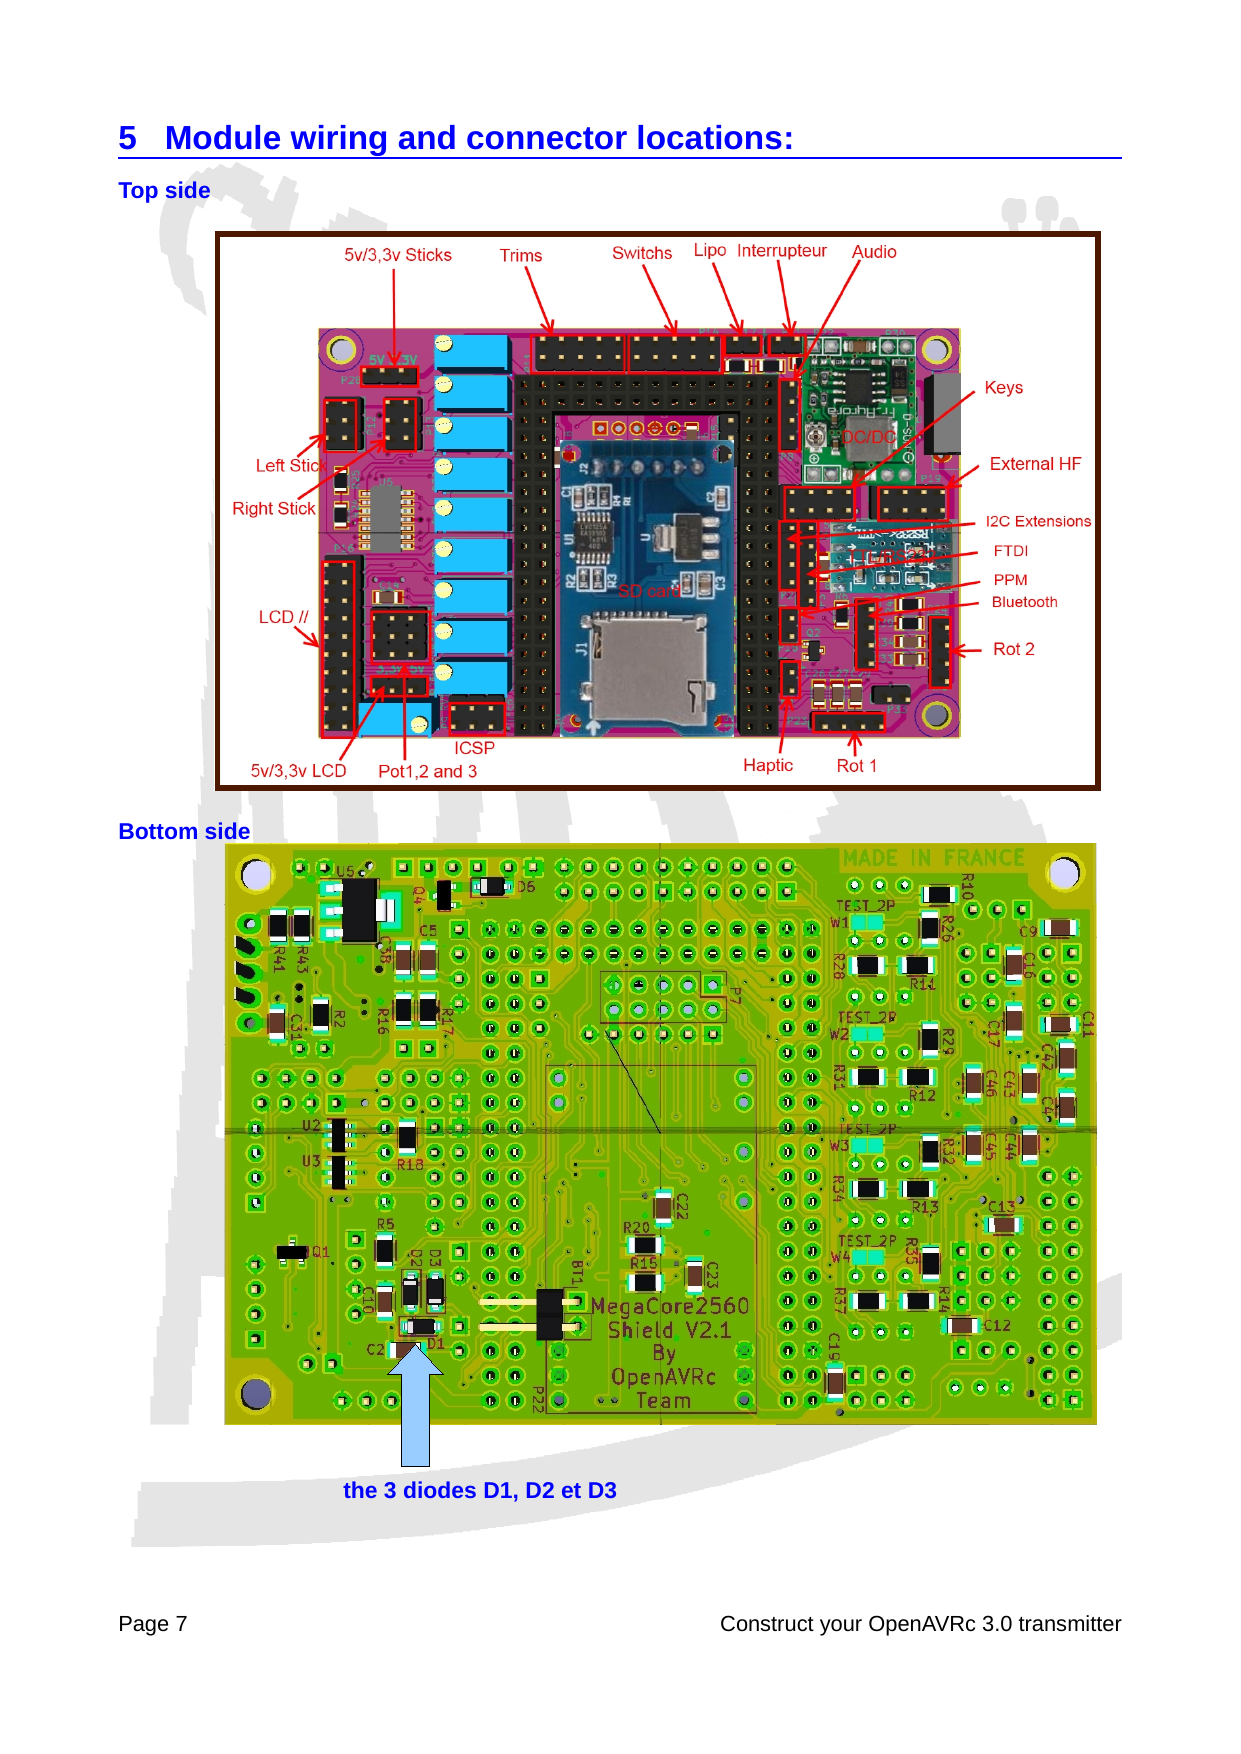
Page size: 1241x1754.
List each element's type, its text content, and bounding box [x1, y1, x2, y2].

subtitle 5 Module wiring and connector locations: [118, 118, 1122, 157]
picture [220, 237, 1095, 785]
text Top side [118, 177, 1122, 204]
text the 3 diodes D1, D2 et D3 [118, 1477, 1122, 1503]
text Bottom side [118, 818, 1122, 844]
picture [224, 843, 1097, 1425]
